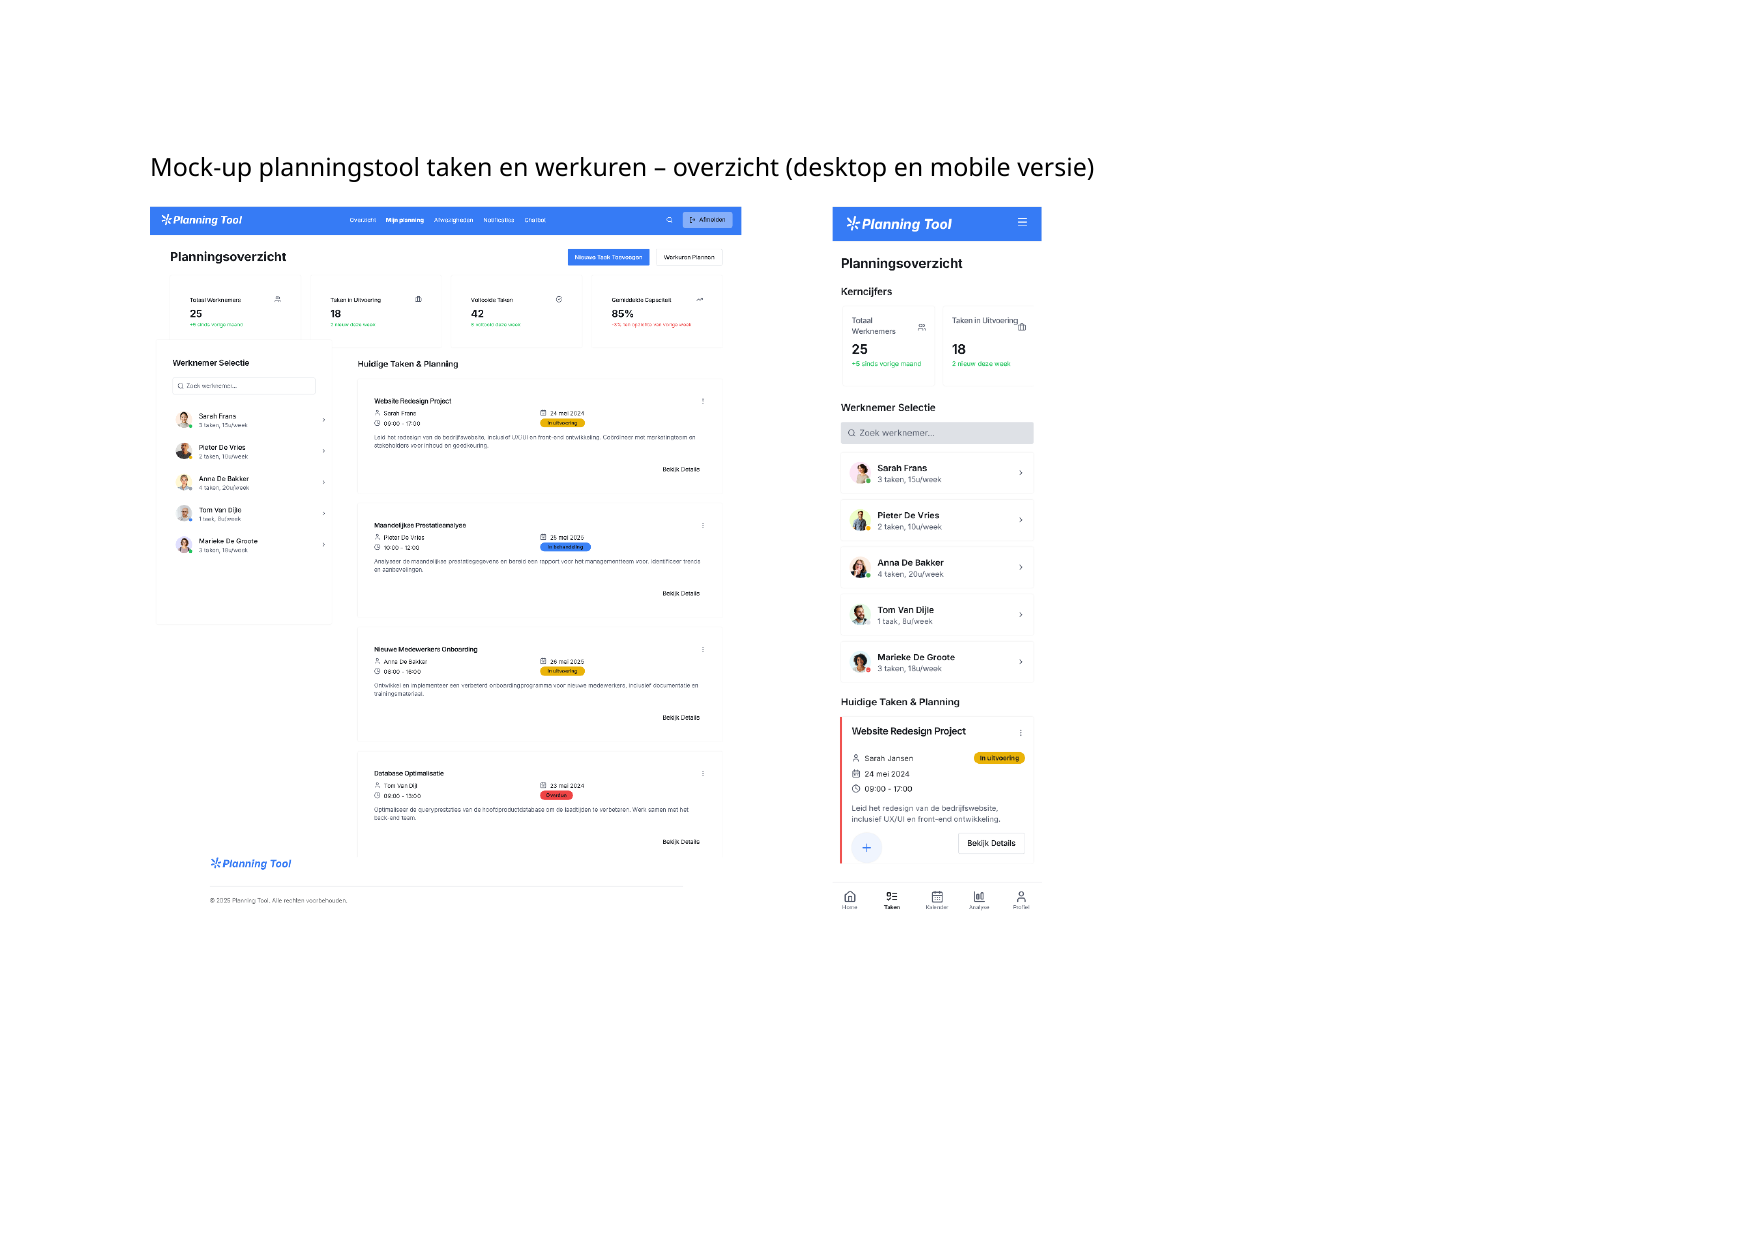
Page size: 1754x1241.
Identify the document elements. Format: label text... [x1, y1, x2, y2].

picture [832, 206, 1042, 915]
picture [150, 206, 742, 915]
text Mock-up planningstool taken en werkuren – overzicht (desktop en mobile versie) [150, 150, 1604, 184]
